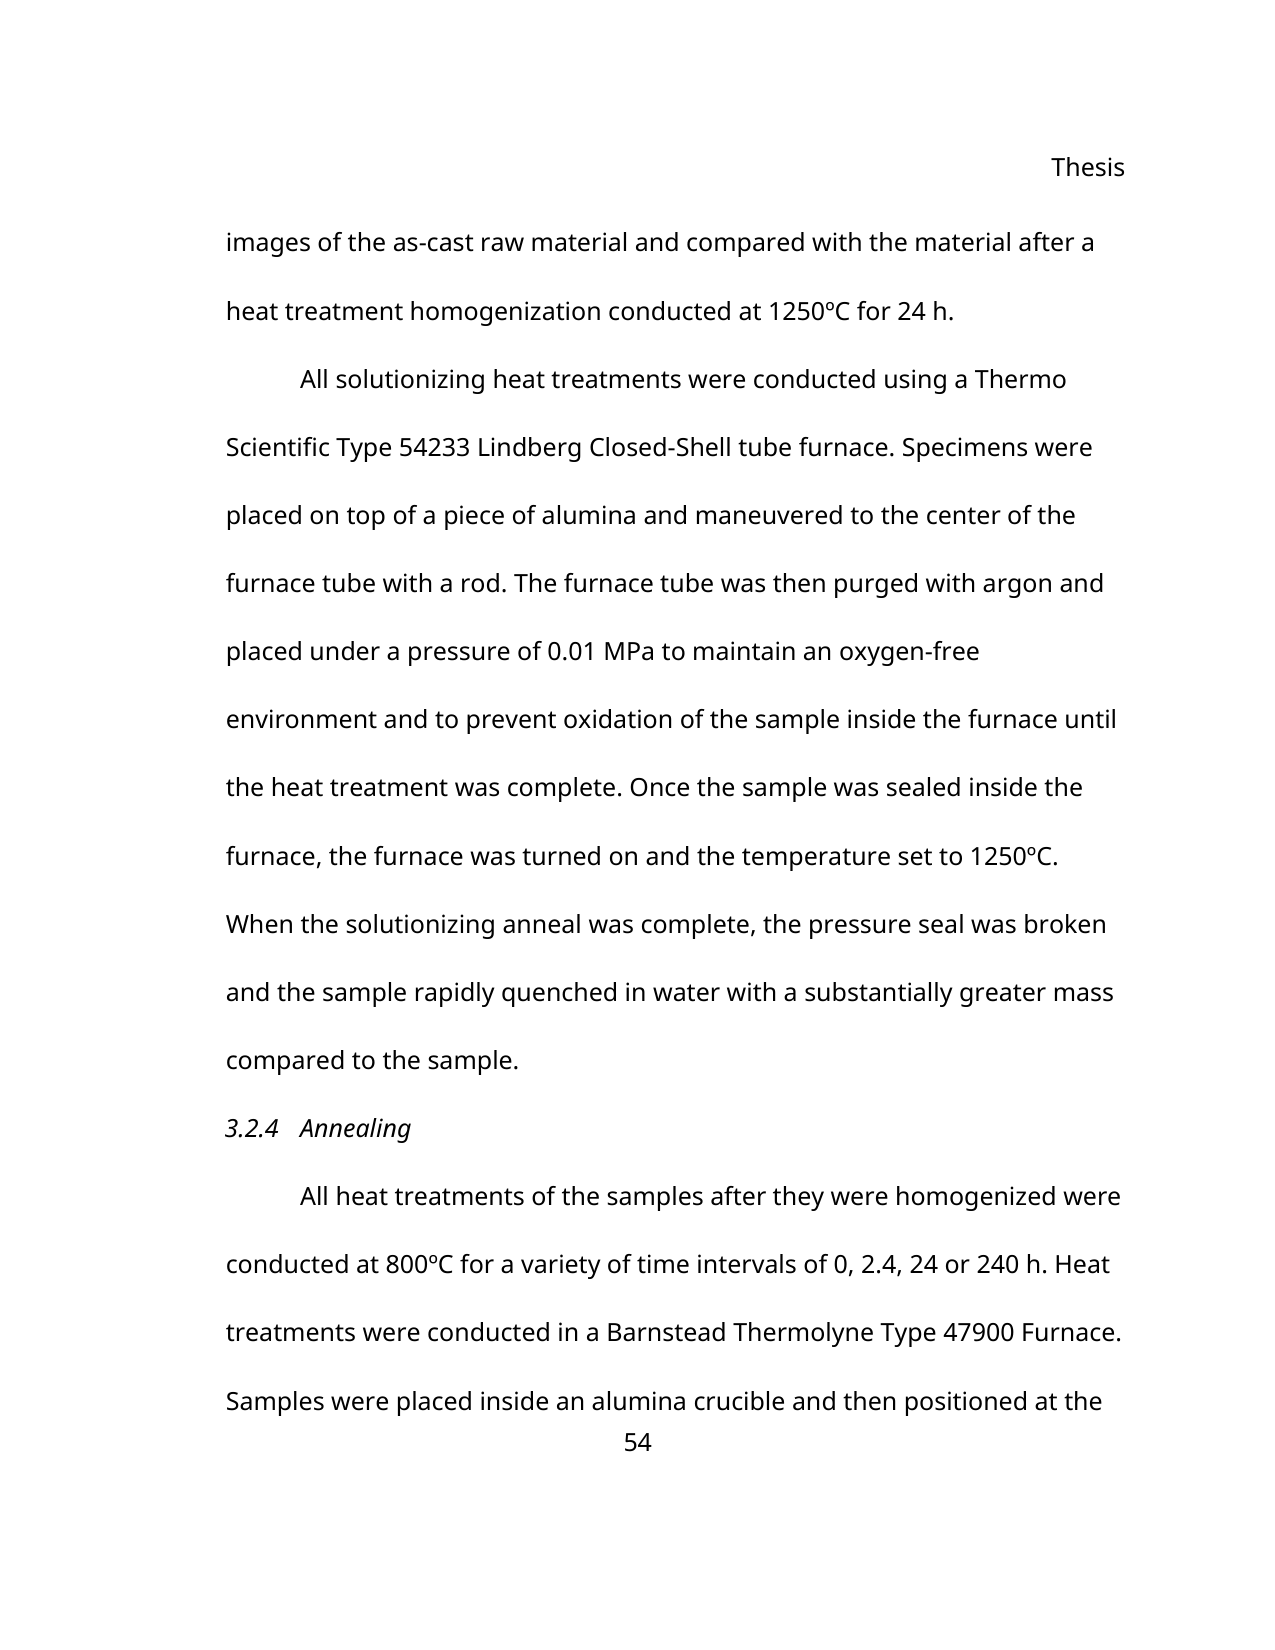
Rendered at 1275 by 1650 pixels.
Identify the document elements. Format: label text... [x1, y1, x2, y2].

text All solutionizing heat treatments were conducted using a Thermo Scientific Type 54233 Lindberg Closed-Shell tube furnace. Specimens were placed on top of a piece of alumina and maneuvered to the center of the furnace tube with a rod. The furnace tube was then purged with argon and placed under a pressure of 0.01 MPa to maintain an oxygen-free environment and to prevent oxidation of the sample inside the furnace until the heat treatment was complete. Once the sample was sealed inside the furnace, the furnace was turned on and the temperature set to 1250ºC. When the solutionizing anneal was complete, the pressure seal was broken and the sample rapidly quenched in water with a substantially greater mass compared to the sample. [224, 361, 1125, 1077]
text images of the as-cast raw material and compared with the material after a heat treatment homogenization conducted at 1250ºC for 24 h. [224, 225, 1125, 327]
text All heat treatments of the samples after they were homogenized were conducted at 800ºC for a variety of time intervals of 0, 2.4, 24 or 240 h. Heat treatments were conducted in a Barnstead Thermolyne Type 47900 Furnace. Samples were placed inside an alumina crucible and then positioned at the [224, 1179, 1125, 1417]
text 3.2.4 Annealing [224, 1111, 1125, 1145]
